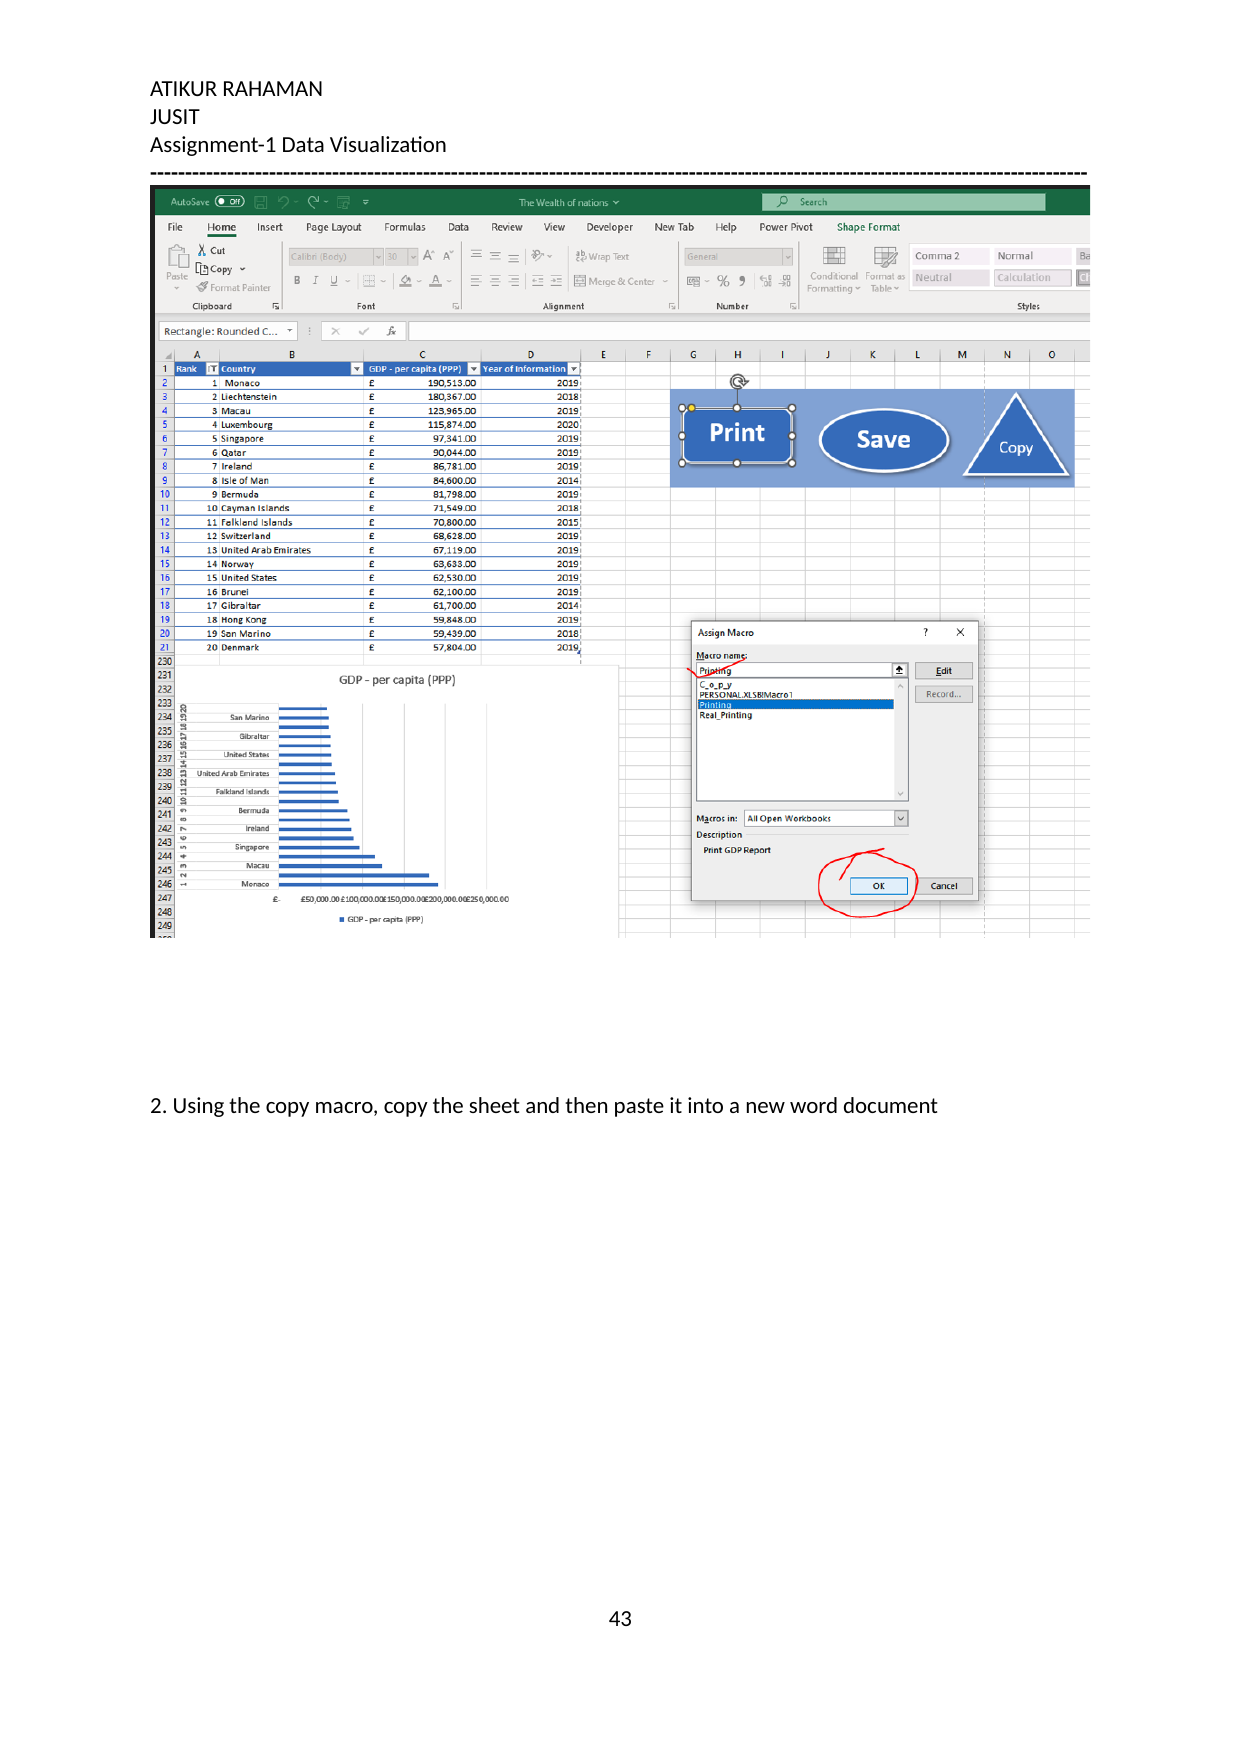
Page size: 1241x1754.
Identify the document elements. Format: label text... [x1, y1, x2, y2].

subtitle 2. Using the copy macro, copy the sheet and then paste it into a new word document [150, 1091, 1090, 1119]
